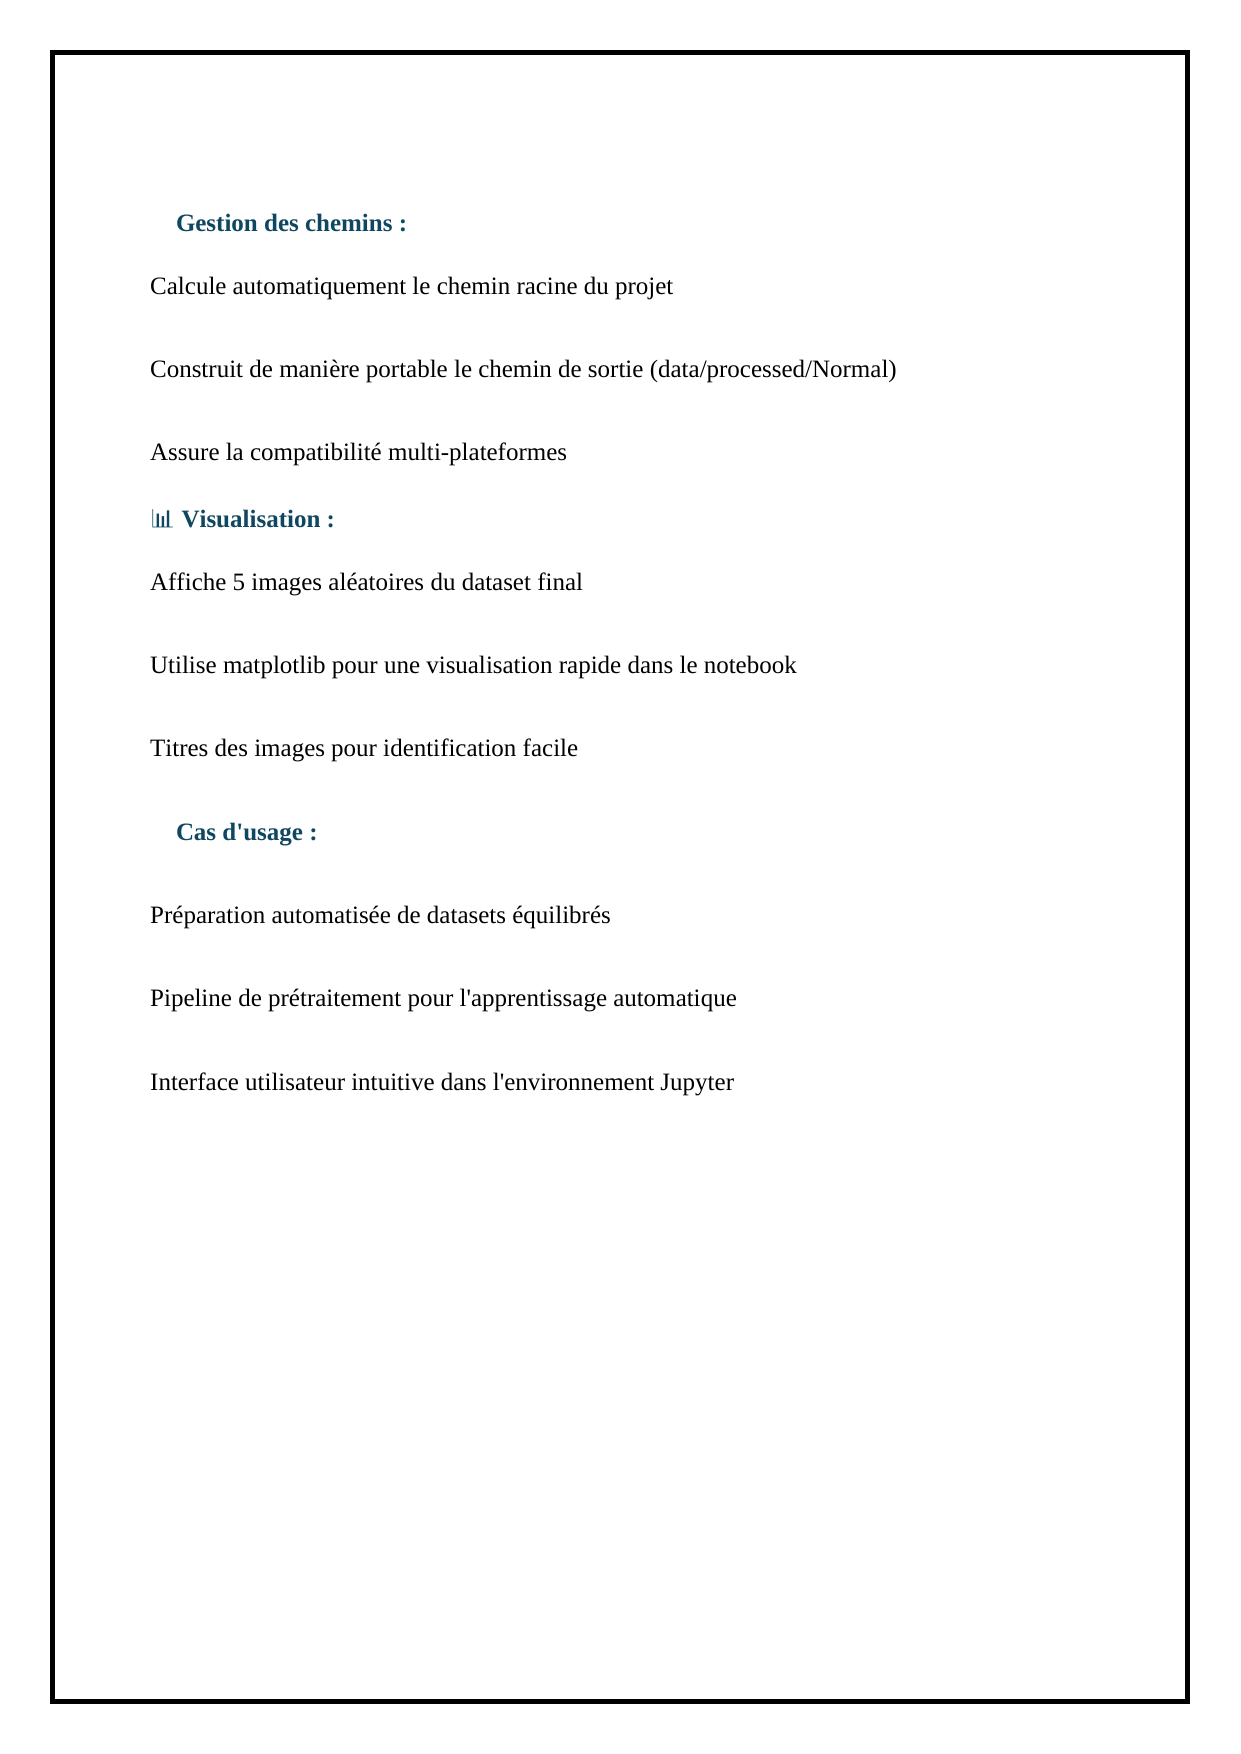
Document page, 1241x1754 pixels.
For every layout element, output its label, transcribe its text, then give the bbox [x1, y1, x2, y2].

text Construit de manière portable le chemin de sortie (data/processed/Normal) [150, 354, 1090, 383]
text Affiche 5 images aléatoires du dataset final [150, 567, 1090, 595]
subtitle 📁 Gestion des chemins : [150, 208, 1090, 237]
subtitle 🎯 Cas d'usage : [150, 817, 1090, 845]
text Préparation automatisée de datasets équilibrés [150, 900, 1090, 929]
subtitle 📊 Visualisation : [150, 504, 1090, 533]
text Pipeline de prétraitement pour l'apprentissage automatique [150, 983, 1090, 1012]
text Utilise matplotlib pour une visualisation rapide dans le notebook [150, 650, 1090, 679]
text Titres des images pour identification facile [150, 733, 1090, 762]
text Calcule automatiquement le chemin racine du projet [150, 271, 1090, 299]
text Assure la compatibilité multi-plateformes [150, 437, 1090, 466]
text Interface utilisateur intuitive dans l'environnement Jupyter [150, 1067, 1090, 1095]
